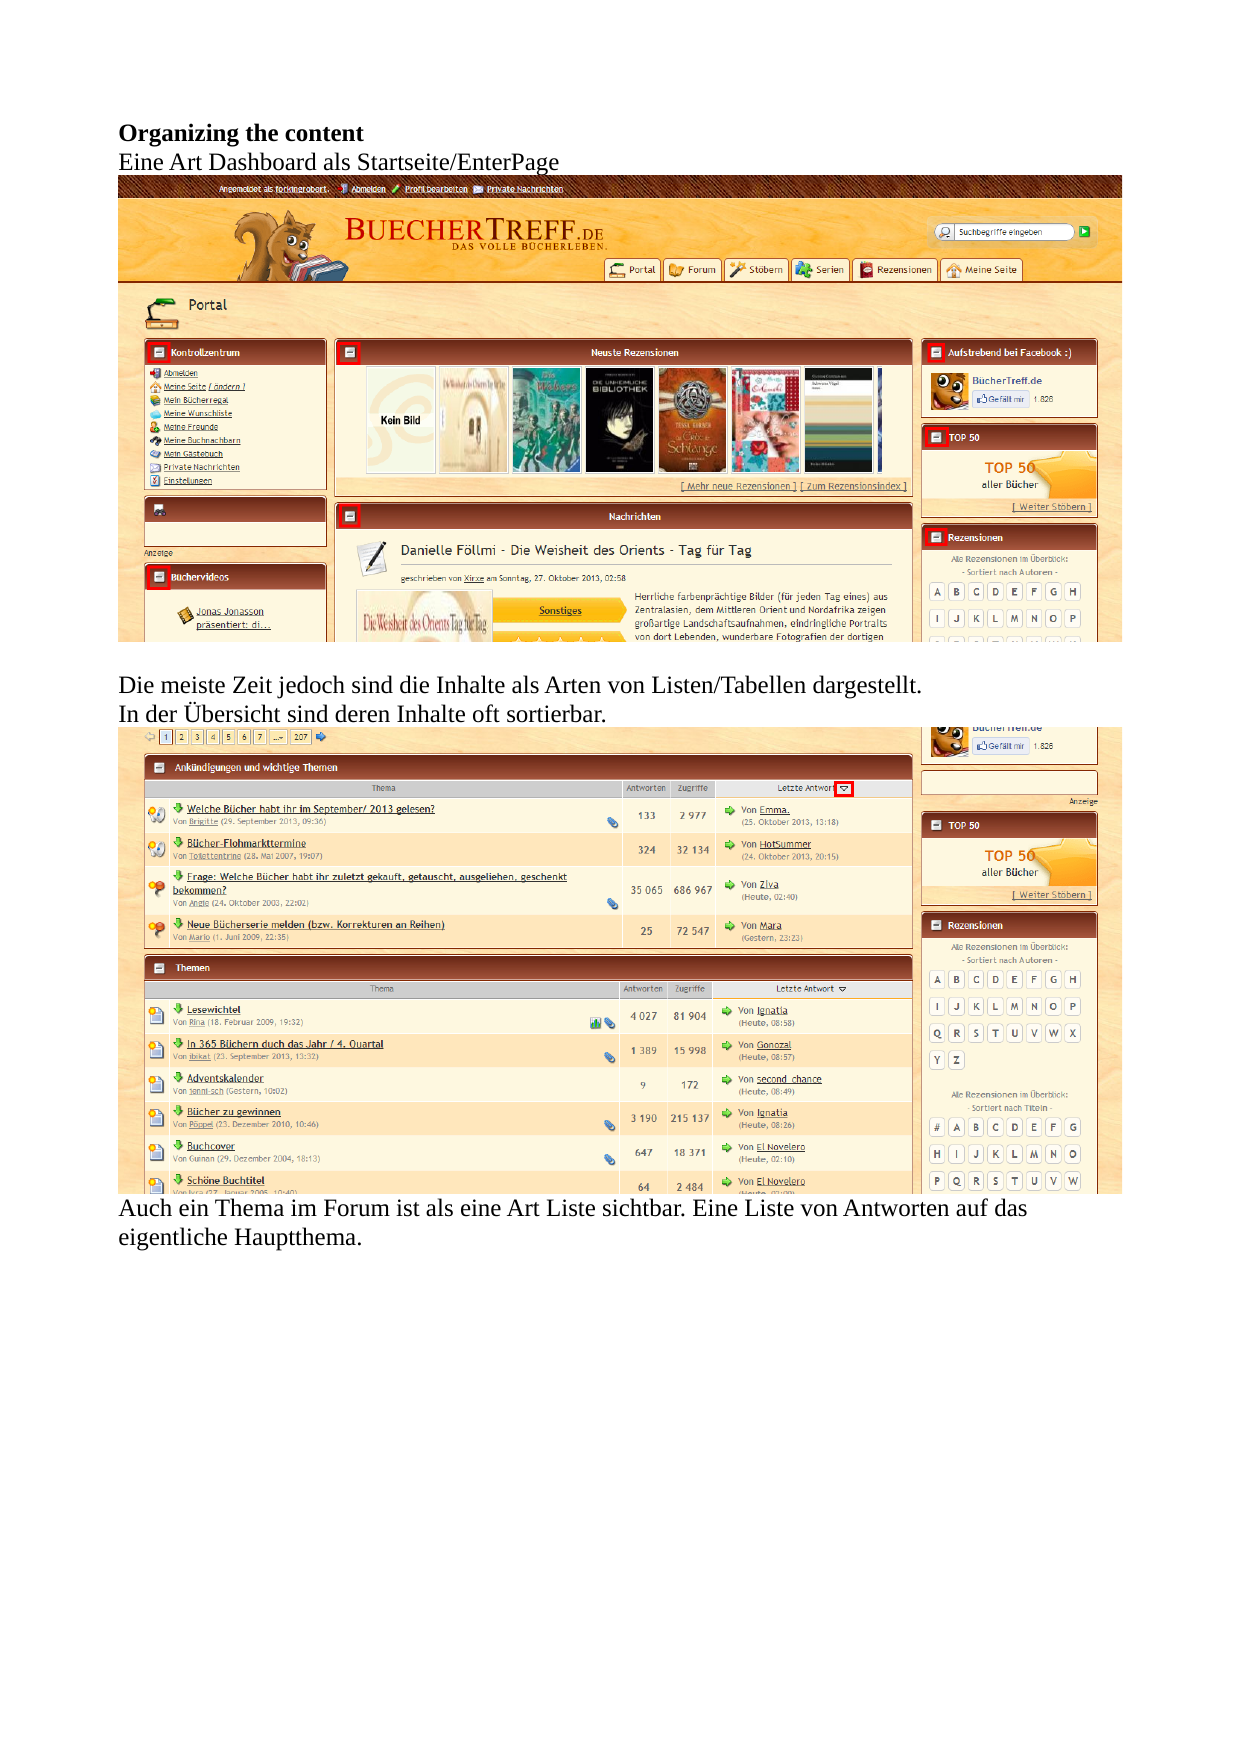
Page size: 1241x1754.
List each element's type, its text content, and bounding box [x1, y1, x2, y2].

text Organizing the content [118, 118, 1122, 147]
picture [118, 175, 1123, 642]
text Eine Art Dashboard als Startseite/EnterPage [118, 147, 1122, 175]
text In der Übersicht sind deren Inhalte oft sortierbar. [118, 699, 1122, 727]
text Die meiste Zeit jedoch sind die Inhalte als Arten von Listen/Tabellen dargestellt. [118, 670, 1122, 699]
picture [118, 727, 1123, 1194]
text Auch ein Thema im Forum ist als eine Art Liste sichtbar. Eine Liste von Antworten auf das eigentliche Hauptthema. [118, 1194, 1122, 1251]
